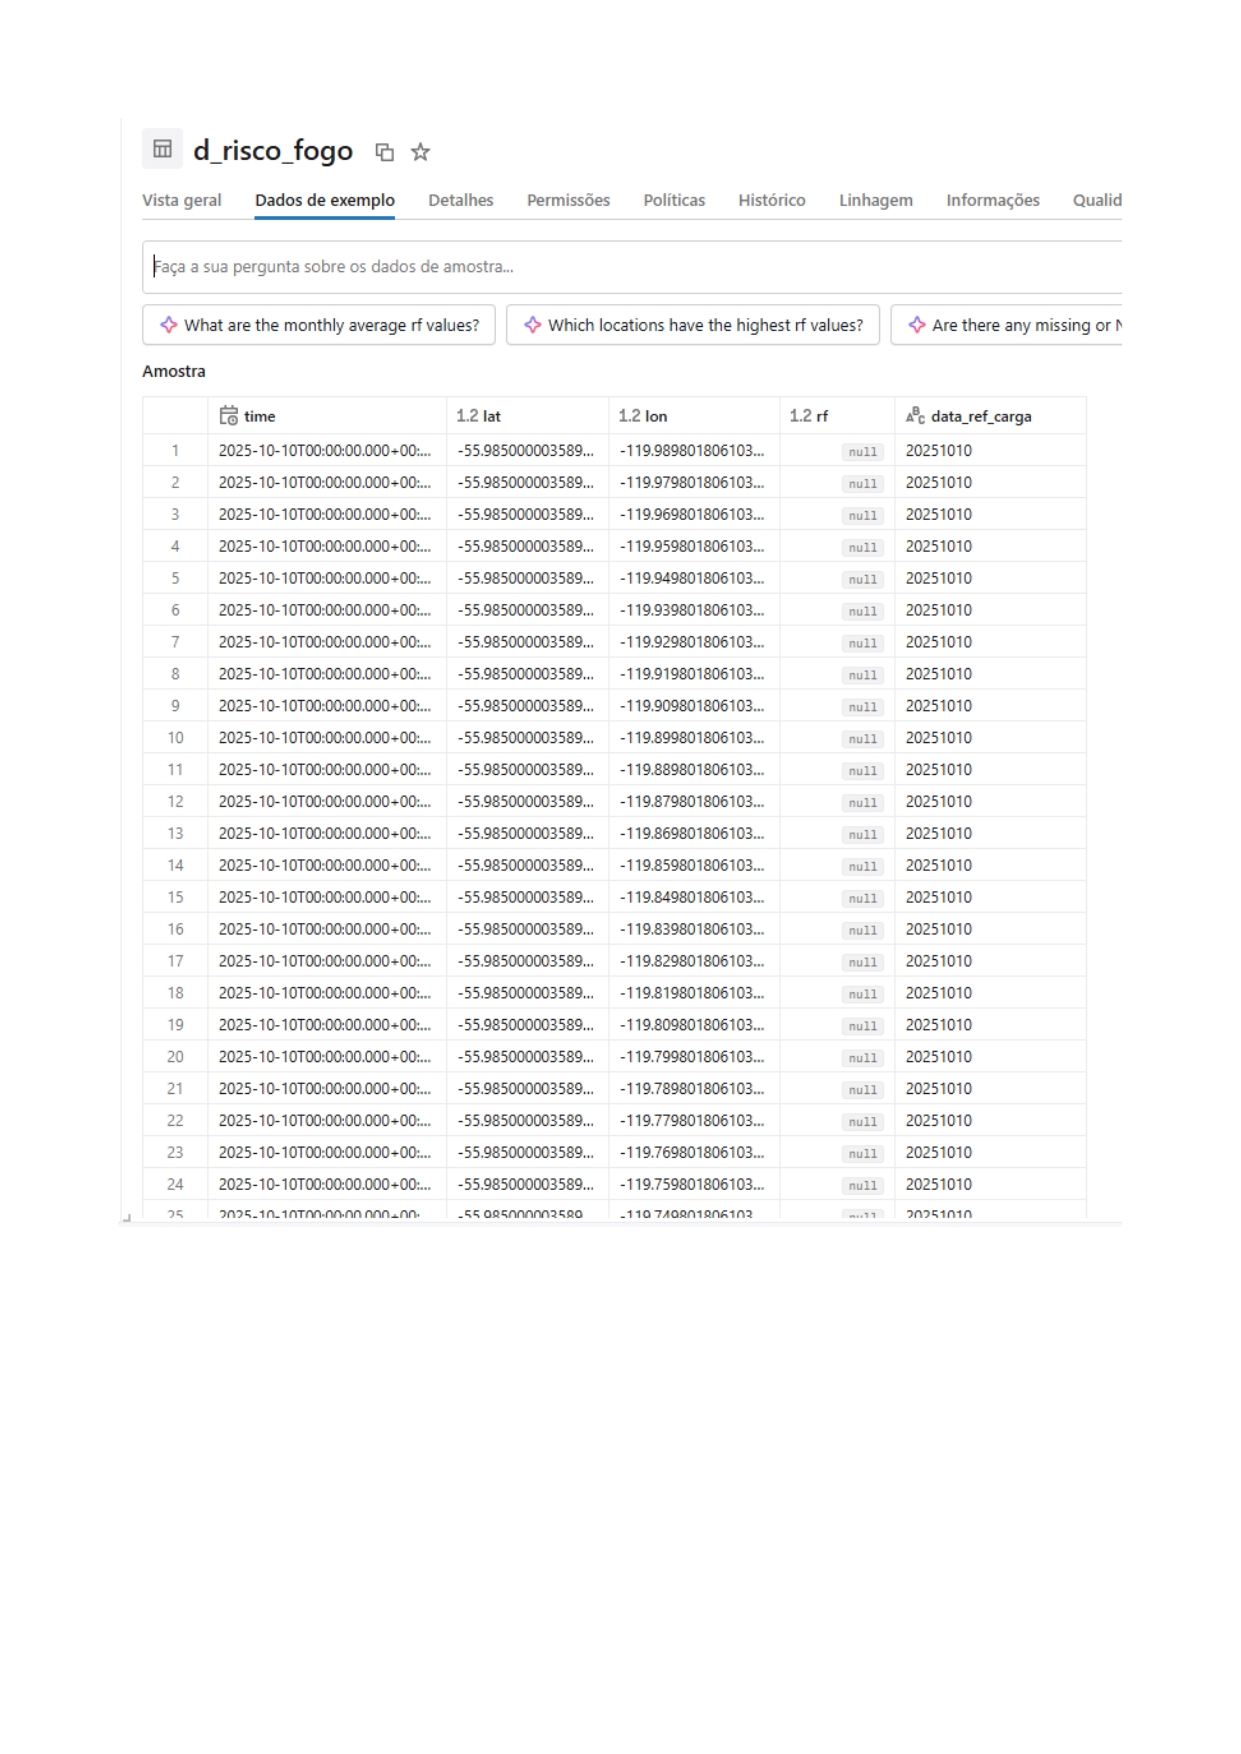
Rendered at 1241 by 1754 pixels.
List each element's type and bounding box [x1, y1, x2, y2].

picture [118, 118, 1123, 1227]
